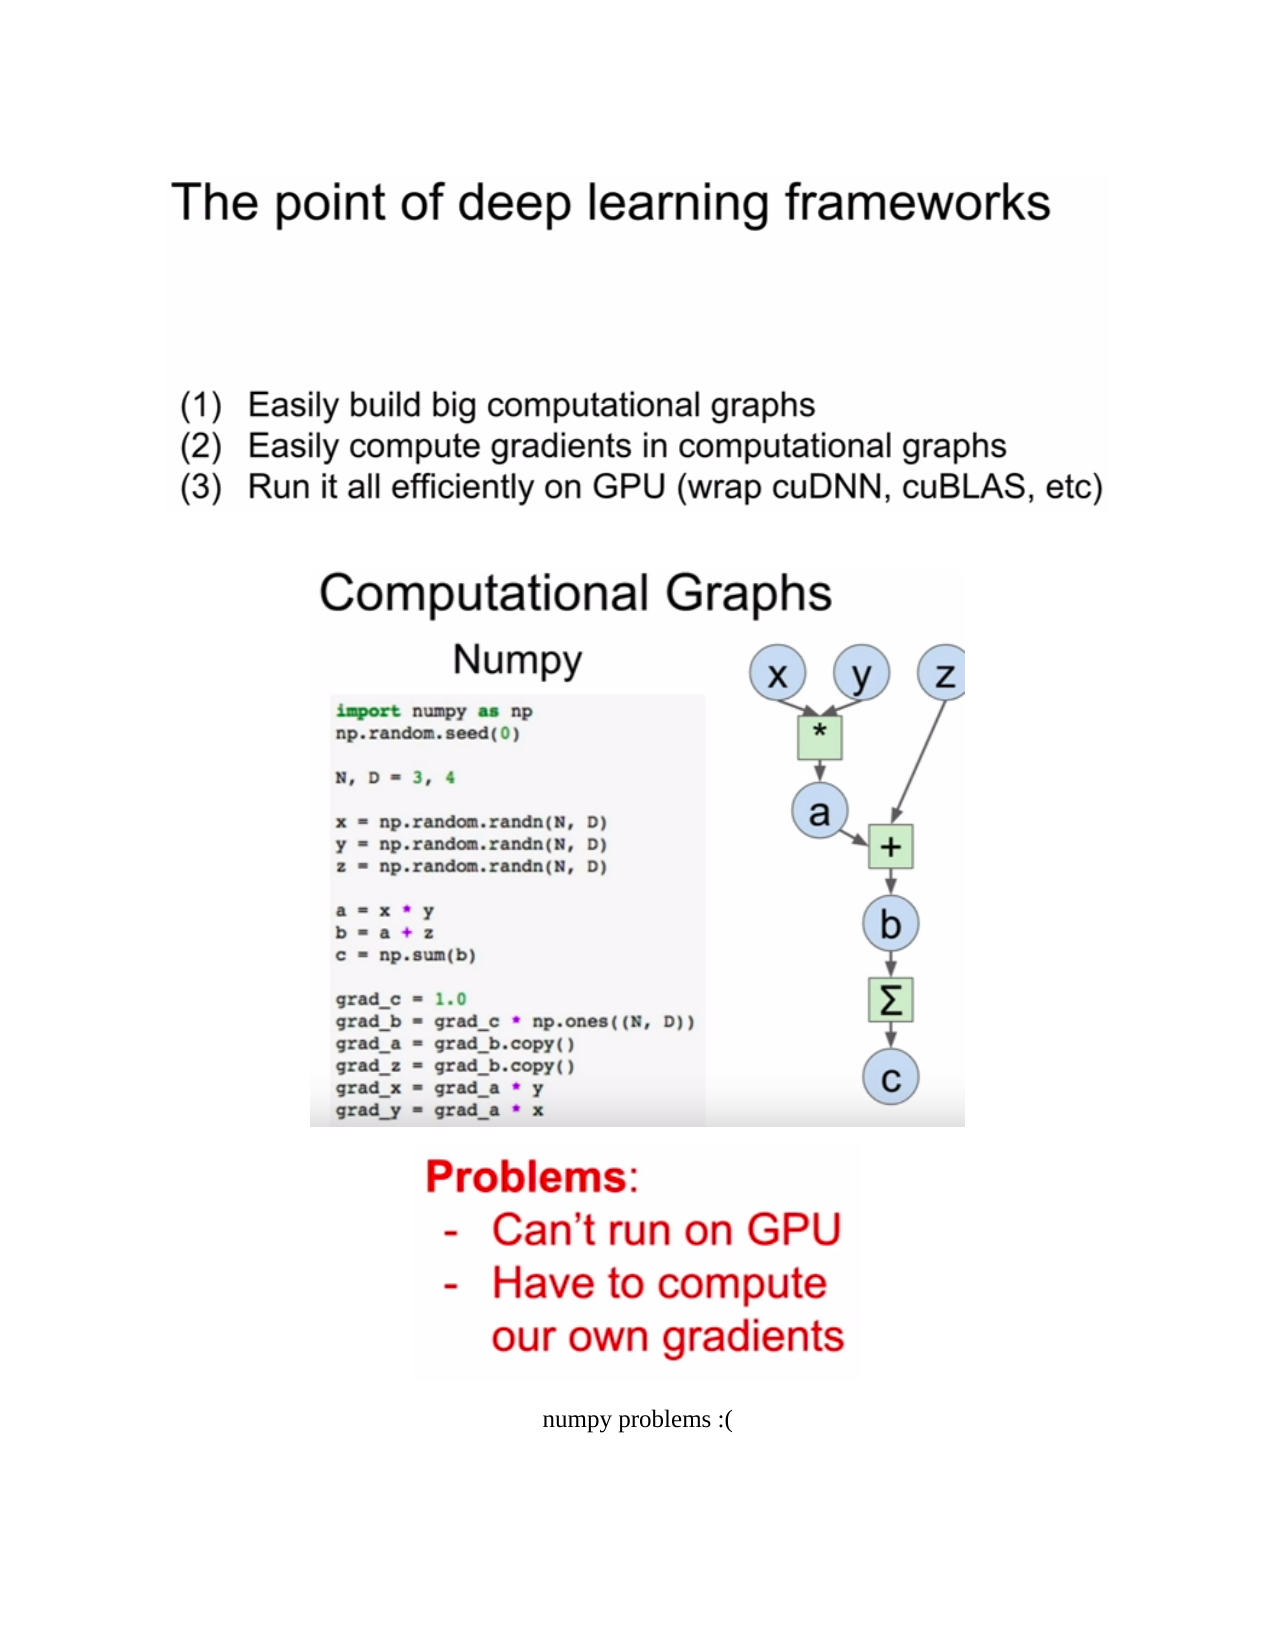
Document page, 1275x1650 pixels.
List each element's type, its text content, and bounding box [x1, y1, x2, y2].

picture [414, 1145, 861, 1381]
text numpy problems :( [118, 1375, 1157, 1432]
picture [165, 175, 1111, 513]
picture [310, 570, 965, 1127]
